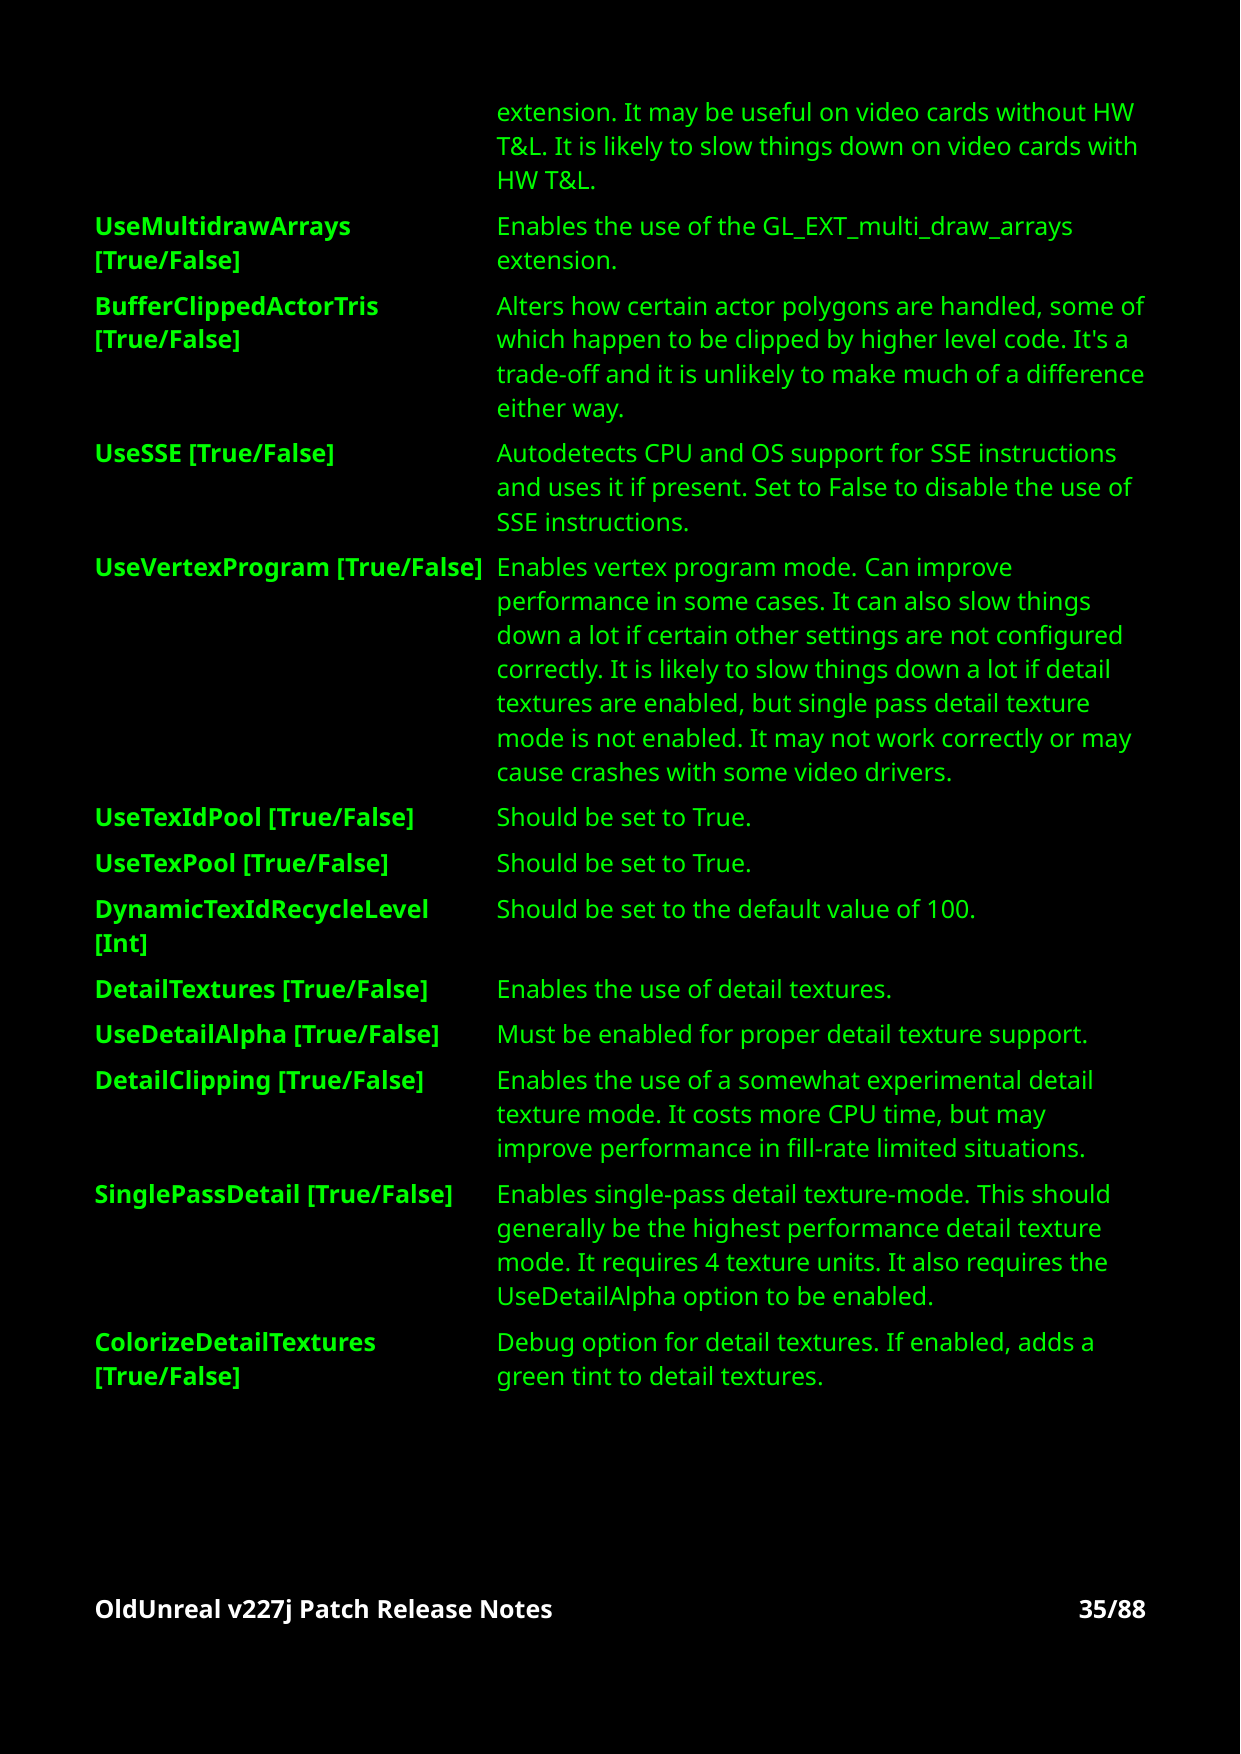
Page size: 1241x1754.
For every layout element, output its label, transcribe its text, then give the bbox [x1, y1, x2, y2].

table_cell extension. It may be useful on video cards without HW T&L. It is likely to slow things down on video cards with HW T&L. [492, 90, 1152, 202]
table_cell Should be set to the default value of 100. [492, 887, 1152, 965]
table_cell UseMultidrawArrays [True/False] [89, 204, 491, 282]
table_cell Should be set to True. [492, 841, 1152, 886]
table_cell ColorizeDetailTextures [True/False] [89, 1320, 491, 1398]
table_cell Enables the use of detail textures. [492, 966, 1152, 1011]
table_cell DetailClipping [True/False] [89, 1058, 491, 1171]
table_cell Must be enabled for proper detail texture support. [492, 1012, 1152, 1057]
table_cell UseVertexProgram [True/False] [89, 545, 491, 794]
table_cell Should be set to True. [492, 795, 1152, 840]
table_cell Debug option for detail textures. If enabled, adds a green tint to detail textures. [492, 1320, 1152, 1398]
table_cell UseTexPool [True/False] [89, 841, 491, 886]
table_cell DynamicTexIdRecycleLevel [Int] [89, 887, 491, 965]
table_cell Enables the use of the GL_EXT_multi_draw_arrays extension. [492, 204, 1152, 282]
table_cell SinglePassDetail [True/False] [89, 1172, 491, 1318]
table_cell Autodetects CPU and OS support for SSE instructions and uses it if present. Set to False to disable the use of SSE instructions. [492, 431, 1152, 544]
table_cell Enables the use of a somewhat experimental detail texture mode. It costs more CPU time, but may improve performance in fill-rate limited situations. [492, 1058, 1152, 1171]
table_cell Enables single-pass detail texture-mode. This should generally be the highest performance detail texture mode. It requires 4 texture units. It also requires the UseDetailAlpha option to be enabled. [492, 1172, 1152, 1318]
table_cell DetailTextures [True/False] [89, 966, 491, 1011]
table_cell UseSSE [True/False] [89, 431, 491, 544]
table_cell UseTexIdPool [True/False] [89, 795, 491, 840]
table_cell UseDetailAlpha [True/False] [89, 1012, 491, 1057]
table_cell BufferClippedActorTris [True/False] [89, 283, 491, 430]
table_cell Enables vertex program mode. Can improve performance in some cases. It can also slow things down a lot if certain other settings are not configured correctly. It is likely to slow things down a lot if detail textures are enabled, but single pass detail texture mode is not enabled. It may not work correctly or may cause crashes with some video drivers. [492, 545, 1152, 794]
table_cell [89, 90, 491, 202]
table_cell Alters how certain actor polygons are handled, some of which happen to be clipped by higher level code. It's a trade-off and it is unlikely to make much of a difference either way. [492, 283, 1152, 430]
